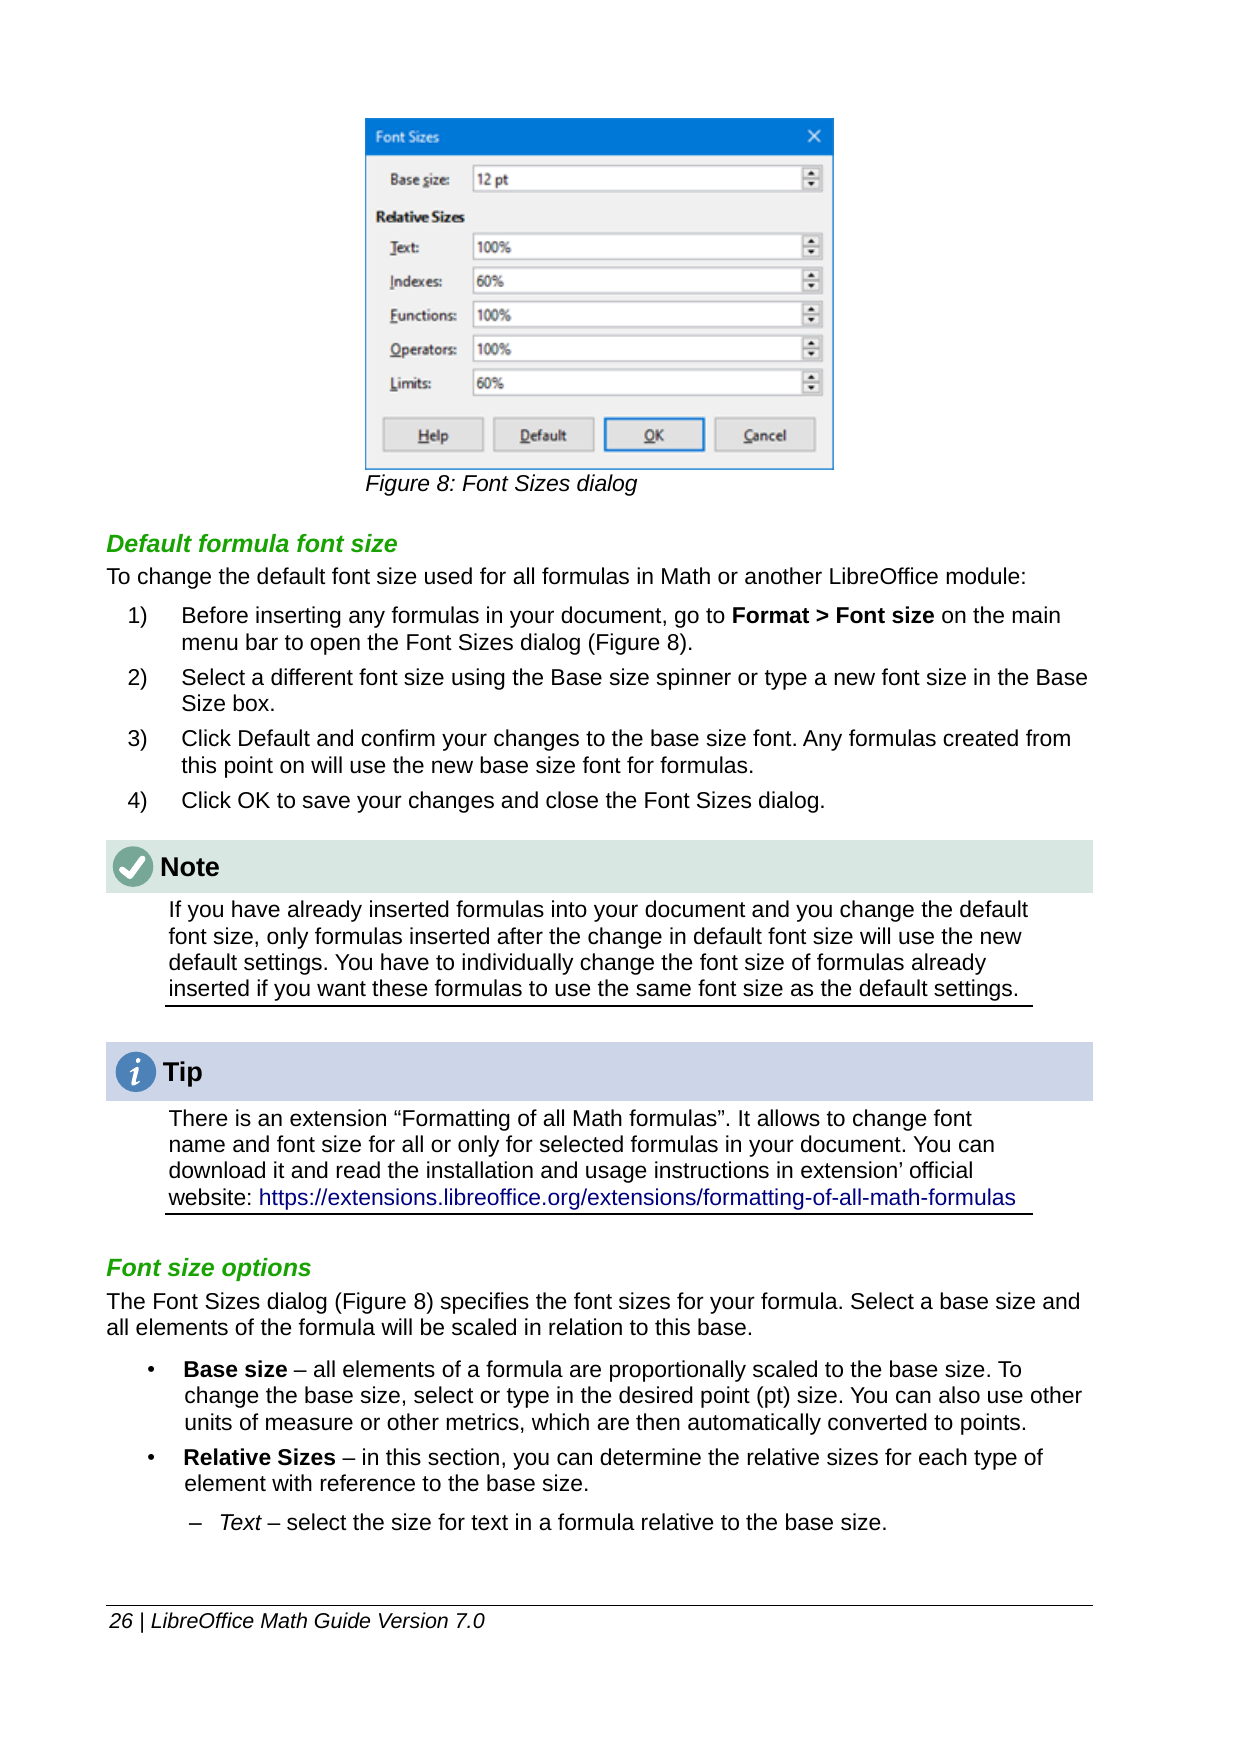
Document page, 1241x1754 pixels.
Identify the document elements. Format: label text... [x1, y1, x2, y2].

subtitle Note [106, 840, 1093, 893]
text There is an extension “Formatting of all Math formulas”. It allows to change font name and font size for all or only for selected formulas in your document. You can download it and read the installation and usage instructions in extension’ official website: https://extensions.libreoffice.org/extensions/formatting-of-all-math-formulas [165, 1101, 1033, 1213]
subtitle Default formula font size [106, 529, 1093, 557]
list Before inserting any formulas in your document, go to Format > Font size on the main menu bar to open the Font Sizes dialog (Figure 8). [148, 602, 1093, 655]
list Click Default and confirm your changes to the base size font. Any formulas created from this point on will use the new base size font for formulas. [148, 725, 1093, 778]
text Figure 8: Font Sizes dialog [365, 470, 834, 496]
text The Font Sizes dialog (Figure 8) specifies the font sizes for your formula. Select a base size and all elements of the formula will be scaled in relation to this base. [106, 1288, 1093, 1341]
subtitle Font size options [106, 1253, 1093, 1282]
list Click OK to save your changes and close the Font Sizes dialog. [148, 787, 1093, 813]
picture [365, 118, 834, 470]
text To change the default font size used for all formulas in Math or another LibreOffice module: [106, 563, 1093, 590]
list Base size – all elements of a formula are proportionally scaled to the base size. To change the base size, select or type in the desired point (pt) size. You can also use other units of measure or other metrics, which are then automatically converted to points. [144, 1353, 1093, 1435]
list Relative Sizes – in this section, you can determine the relative sizes for each type of element with reference to the base size. [144, 1441, 1093, 1500]
subtitle Tip [106, 1042, 1093, 1101]
list Select a different font size using the Base size spinner or type a new font size in the Base Size box. [148, 664, 1093, 716]
list Text – select the size for text in a formula relative to the base size. [189, 1508, 1093, 1535]
text If you have already inserted formulas into your document and you change the default font size, only formulas inserted after the change in default font size will use the new default settings. You have to individually change the font size of formulas already inserted if you want these formulas to use the same font size as the default settings. [165, 893, 1033, 1005]
